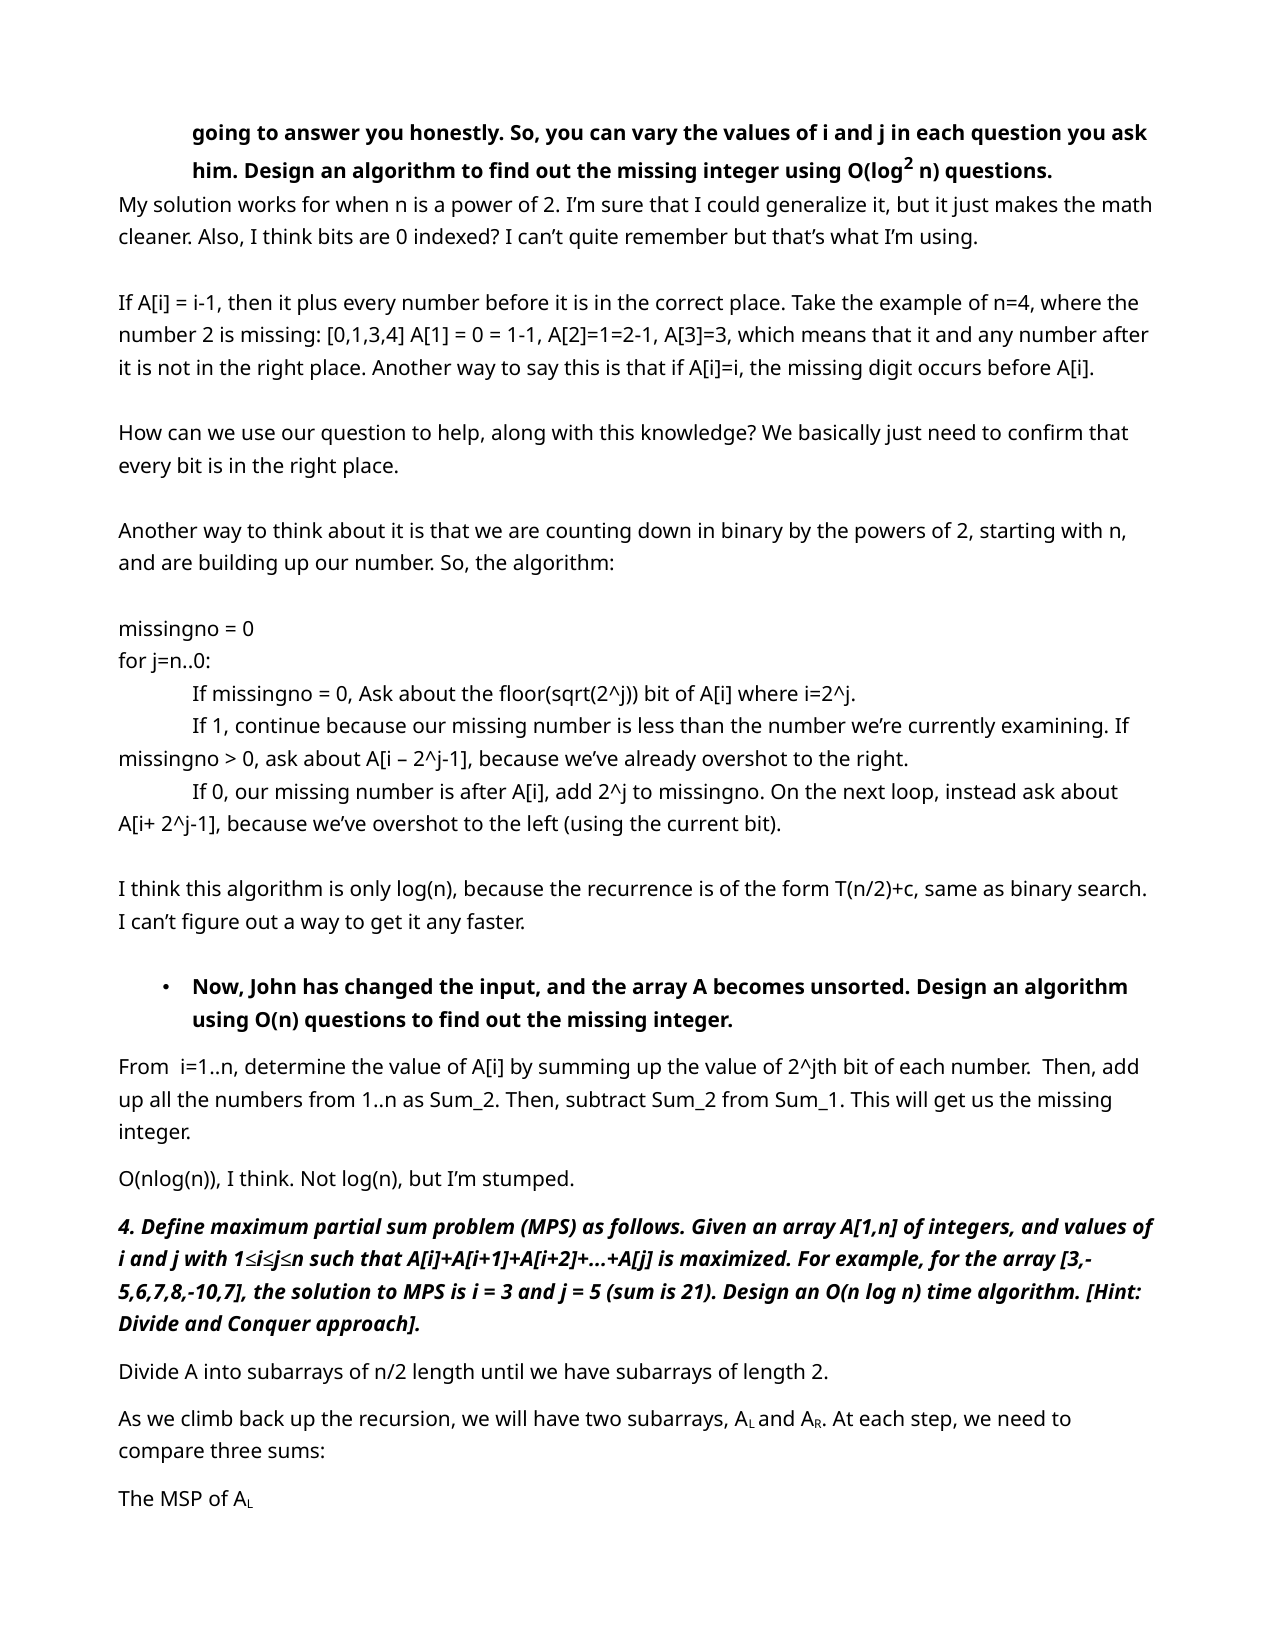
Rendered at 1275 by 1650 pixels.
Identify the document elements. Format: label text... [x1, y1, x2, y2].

text The MSP of AL [118, 1484, 1157, 1512]
text Divide A into subarrays of n/2 length until we have subarrays of length 2. [118, 1357, 1157, 1385]
text for j=n..0: [118, 646, 1157, 675]
text If A[i] = i-1, then it plus every number before it is in the correct place. Take the example of n=4, where the number 2 is missing: [0,1,3,4] A[1] = 0 = 1-1, A[2]=1=2-1, A[3]=3, which means that it and any number after it is not in the right place. Another way to say this is that if A[i]=i, the missing digit occurs before A[i]. How can we use our question to help, along with this knowledge? We basically just need to confirm that every bit is in the right place. Another way to think about it is that we are counting down in binary by the powers of 2, starting with n, and are building up our number. So, the algorithm: [118, 288, 1157, 577]
text As we climb back up the recursion, we will have two subarrays, AL and AR. At each step, we need to compare three sums: [118, 1404, 1157, 1465]
list Now, John has changed the input, and the array A becomes unsorted. Design an algorithm using O(n) questions to find out the missing integer. [162, 972, 1157, 1033]
text My solution works for when n is a power of 2. I’m sure that I could generalize it, but it just makes the math cleaner. Also, I think bits are 0 indexed? I can’t quite remember but that’s what I’m using. [118, 190, 1157, 283]
text O(nlog(n)), I think. Not log(n), but I’m stumped. [118, 1164, 1157, 1193]
list going to answer you honestly. So, you can vary the values of i and j in each question you ask him. Design an algorithm to find out the missing integer using O(log2 n) questions. [162, 118, 1157, 185]
text 4. Define maximum partial sum problem (MPS) as follows. Given an array A[1,n] of integers, and values of i and j with 1≤i≤j≤n such that A[i]+A[i+1]+A[i+2]+...+A[j] is maximized. For example, for the array [3,-5,6,7,8,-10,7], the solution to MPS is i = 3 and j = 5 (sum is 21). Design an O(n log n) time algorithm. [Hint: Divide and Conquer approach]. [118, 1212, 1157, 1338]
text missingno = 0 [118, 581, 1157, 642]
text From i=1..n, determine the value of A[i] by summing up the value of 2^jth bit of each number. Then, add up all the numbers from 1..n as Sum_2. Then, subtract Sum_2 from Sum_1. This will get us the missing integer. [118, 1052, 1157, 1146]
text If 1, continue because our missing number is less than the number we’re currently examining. If missingno > 0, ask about A[i – 2^j-1], because we’ve already overshot to the right. If 0, our missing number is after A[i], add 2^j to missingno. On the next loop, instead ask about A[i+ 2^j-1], because we’ve overshot to the left (using the current bit). I think this algorithm is only log(n), because the recurrence is of the form T(n/2)+c, same as binary search. I can’t figure out a way to get it any faster. [118, 712, 1157, 936]
text If missingno = 0, Ask about the floor(sqrt(2^j)) bit of A[i] where i=2^j. [118, 679, 1157, 707]
